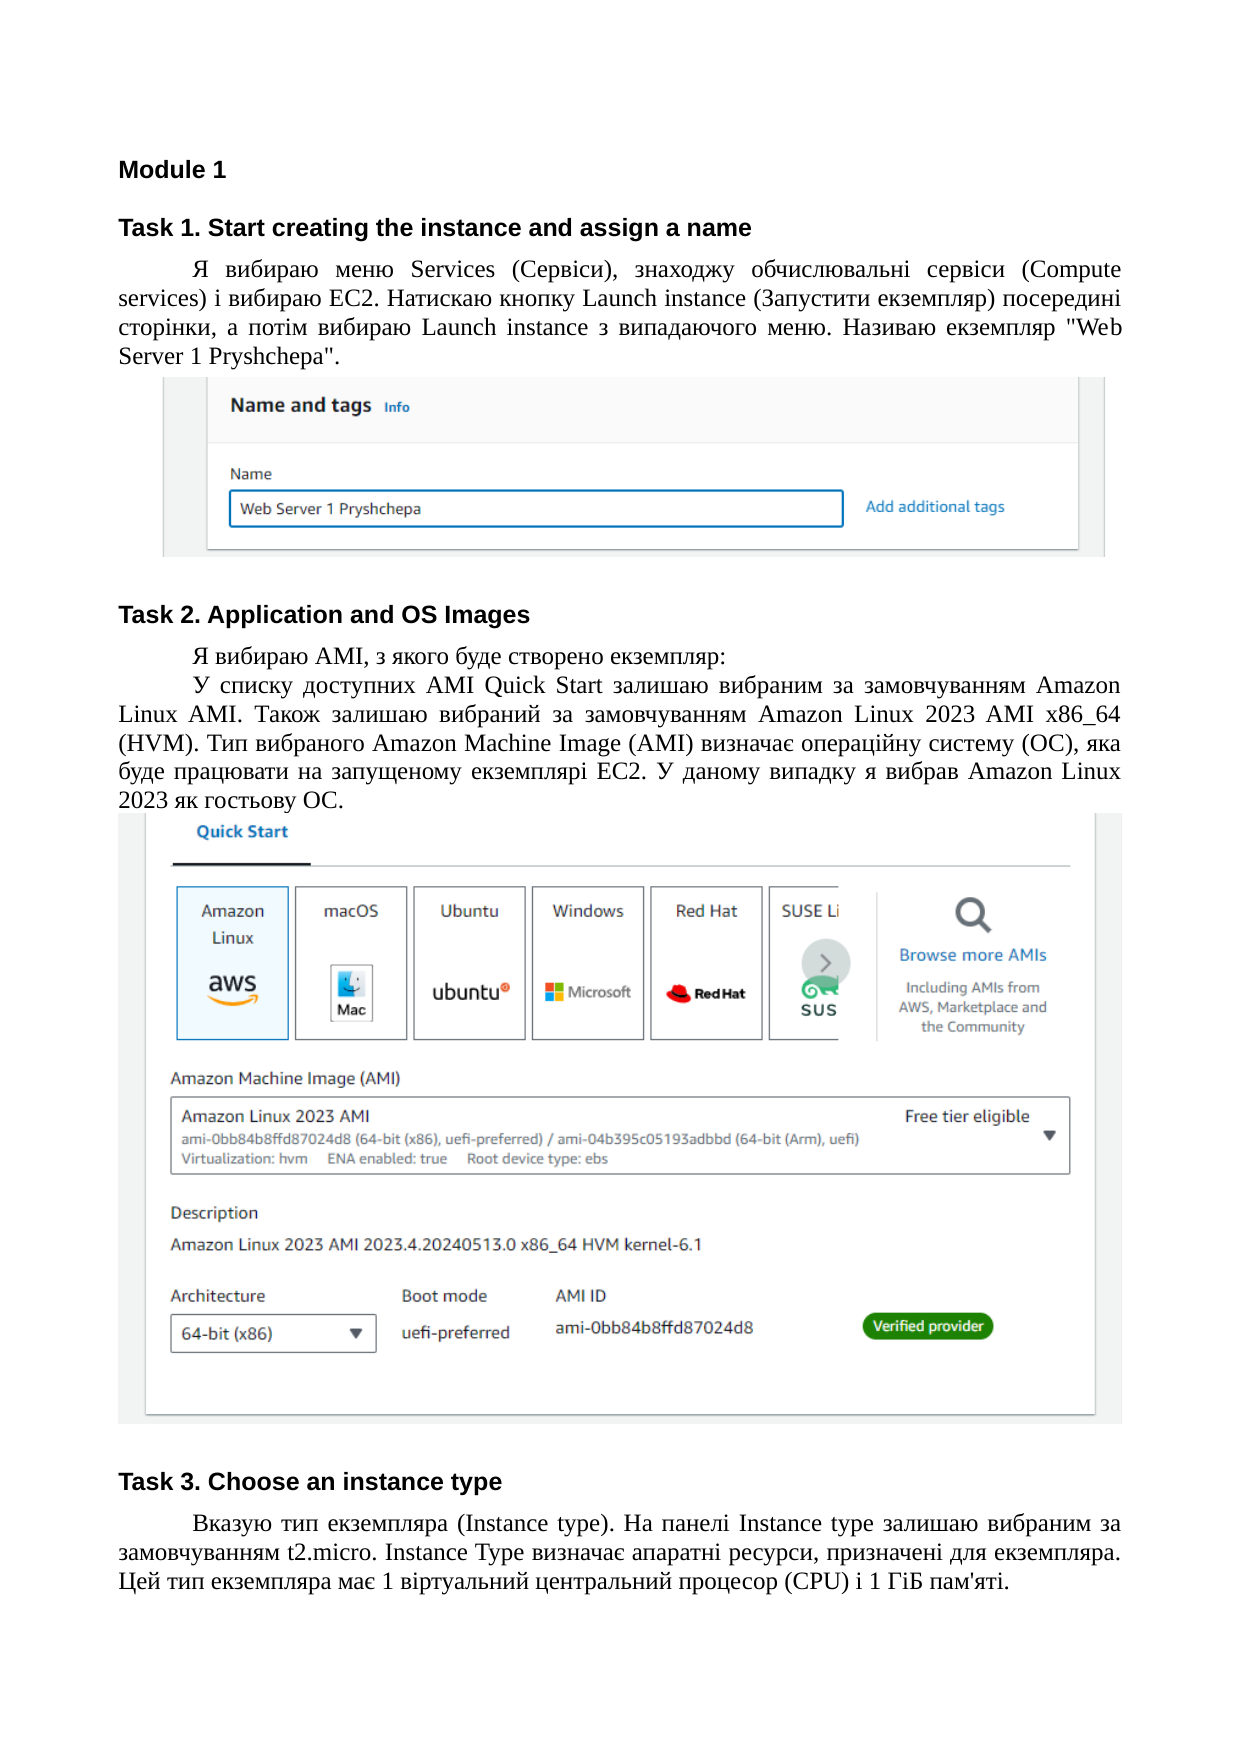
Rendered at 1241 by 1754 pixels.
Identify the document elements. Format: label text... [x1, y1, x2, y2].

subtitle Module 1 [118, 143, 1122, 186]
picture [118, 377, 1123, 557]
subtitle Task 2. Application and OS Images [118, 600, 1122, 629]
picture [118, 813, 1123, 1424]
text У списку доступних AMI Quick Start залишаю вибраним за замовчуванням Amazon Linux AMI. Також залишаю вибраний за замовчуванням Amazon Linux 2023 AMI x86_64 (HVM). Тип вибраного Amazon Machine Image (AMI) визначає операційну систему (ОС), яка буде працювати на запущеному екземплярі EC2. У даному випадку я вибрав Amazon Linux 2023 як гостьову ОС. [118, 670, 1122, 813]
subtitle Task 3. Choose an instance type [118, 1467, 1122, 1496]
text Вказую тип екземпляра (Instance type). На панелі Instance type залишаю вибраним за замовчуванням t2.micro. Instance Type визначає апаратні ресурси, призначені для екземпляра. Цей тип екземпляра має 1 віртуальний центральний процесор (CPU) і 1 ГіБ пам'яті. [118, 1508, 1122, 1595]
text Я вибираю AMI, з якого буде створено екземпляр: [118, 641, 1122, 670]
text Я вибираю меню Services (Сервіси), знаходжу обчислювальні сервіси (Compute services) і вибираю EC2. Натискаю кнопку Launch instance (Запустити екземпляр) посередині сторінки, а потім вибираю Launch instance з випадаючого меню. Називаю екземпляр "Web Server 1 Pryshchepa". [118, 254, 1122, 369]
subtitle Task 1. Start creating the instance and assign a name [118, 213, 1122, 242]
